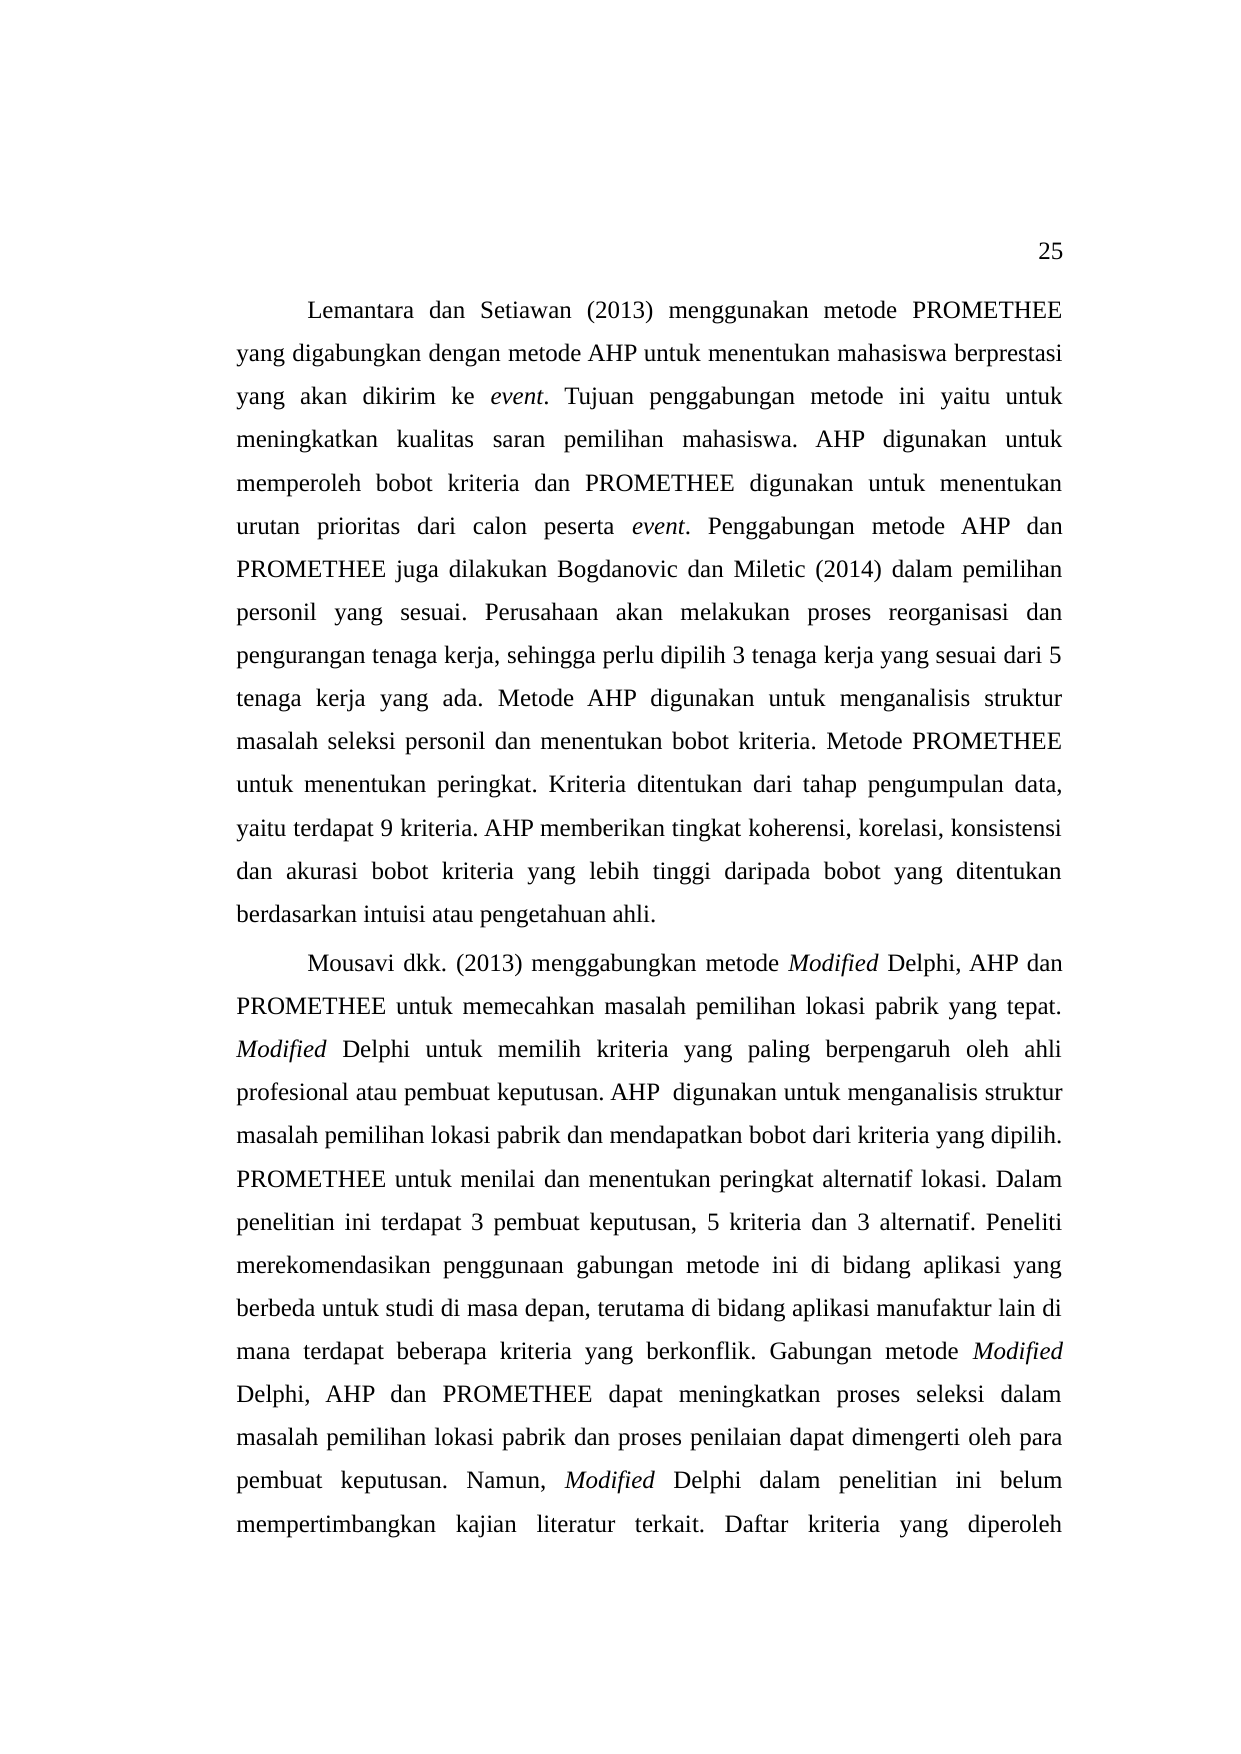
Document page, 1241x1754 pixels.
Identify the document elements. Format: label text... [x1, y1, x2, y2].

text Lemantara dan Setiawan (2013) menggunakan metode PROMETHEE yang digabungkan dengan metode AHP untuk menentukan mahasiswa berprestasi yang akan dikirim ke event. Tujuan penggabungan metode ini yaitu untuk meningkatkan kualitas saran pemilihan mahasiswa. AHP digunakan untuk memperoleh bobot kriteria dan PROMETHEE digunakan untuk menentukan urutan prioritas dari calon peserta event. Penggabungan metode AHP dan PROMETHEE juga dilakukan Bogdanovic dan Miletic (2014) dalam pemilihan personil yang sesuai. Perusahaan akan melakukan proses reorganisasi dan pengurangan tenaga kerja, sehingga perlu dipilih 3 tenaga kerja yang sesuai dari 5 tenaga kerja yang ada. Metode AHP digunakan untuk menganalisis struktur masalah seleksi personil dan menentukan bobot kriteria. Metode PROMETHEE untuk menentukan peringkat. Kriteria ditentukan dari tahap pengumpulan data, yaitu terdapat 9 kriteria. AHP memberikan tingkat koherensi, korelasi, konsistensi dan akurasi bobot kriteria yang lebih tinggi daripada bobot yang ditentukan berdasarkan intuisi atau pengetahuan ahli. [236, 295, 1063, 928]
text Mousavi dkk. (2013) menggabungkan metode Modified Delphi, AHP dan PROMETHEE untuk memecahkan masalah pemilihan lokasi pabrik yang tepat. Modified Delphi untuk memilih kriteria yang paling berpengaruh oleh ahli profesional atau pembuat keputusan. AHP digunakan untuk menganalisis struktur masalah pemilihan lokasi pabrik dan mendapatkan bobot dari kriteria yang dipilih. PROMETHEE untuk menilai dan menentukan peringkat alternatif lokasi. Dalam penelitian ini terdapat 3 pembuat keputusan, 5 kriteria dan 3 alternatif. Peneliti merekomendasikan penggunaan gabungan metode ini di bidang aplikasi yang berbeda untuk studi di masa depan, terutama di bidang aplikasi manufaktur lain di mana terdapat beberapa kriteria yang berkonflik. Gabungan metode Modified Delphi, AHP dan PROMETHEE dapat meningkatkan proses seleksi dalam masalah pemilihan lokasi pabrik dan proses penilaian dapat dimengerti oleh para pembuat keputusan. Namun, Modified Delphi dalam penelitian ini belum mempertimbangkan kajian literatur terkait. Daftar kriteria yang diperoleh [236, 948, 1063, 1537]
